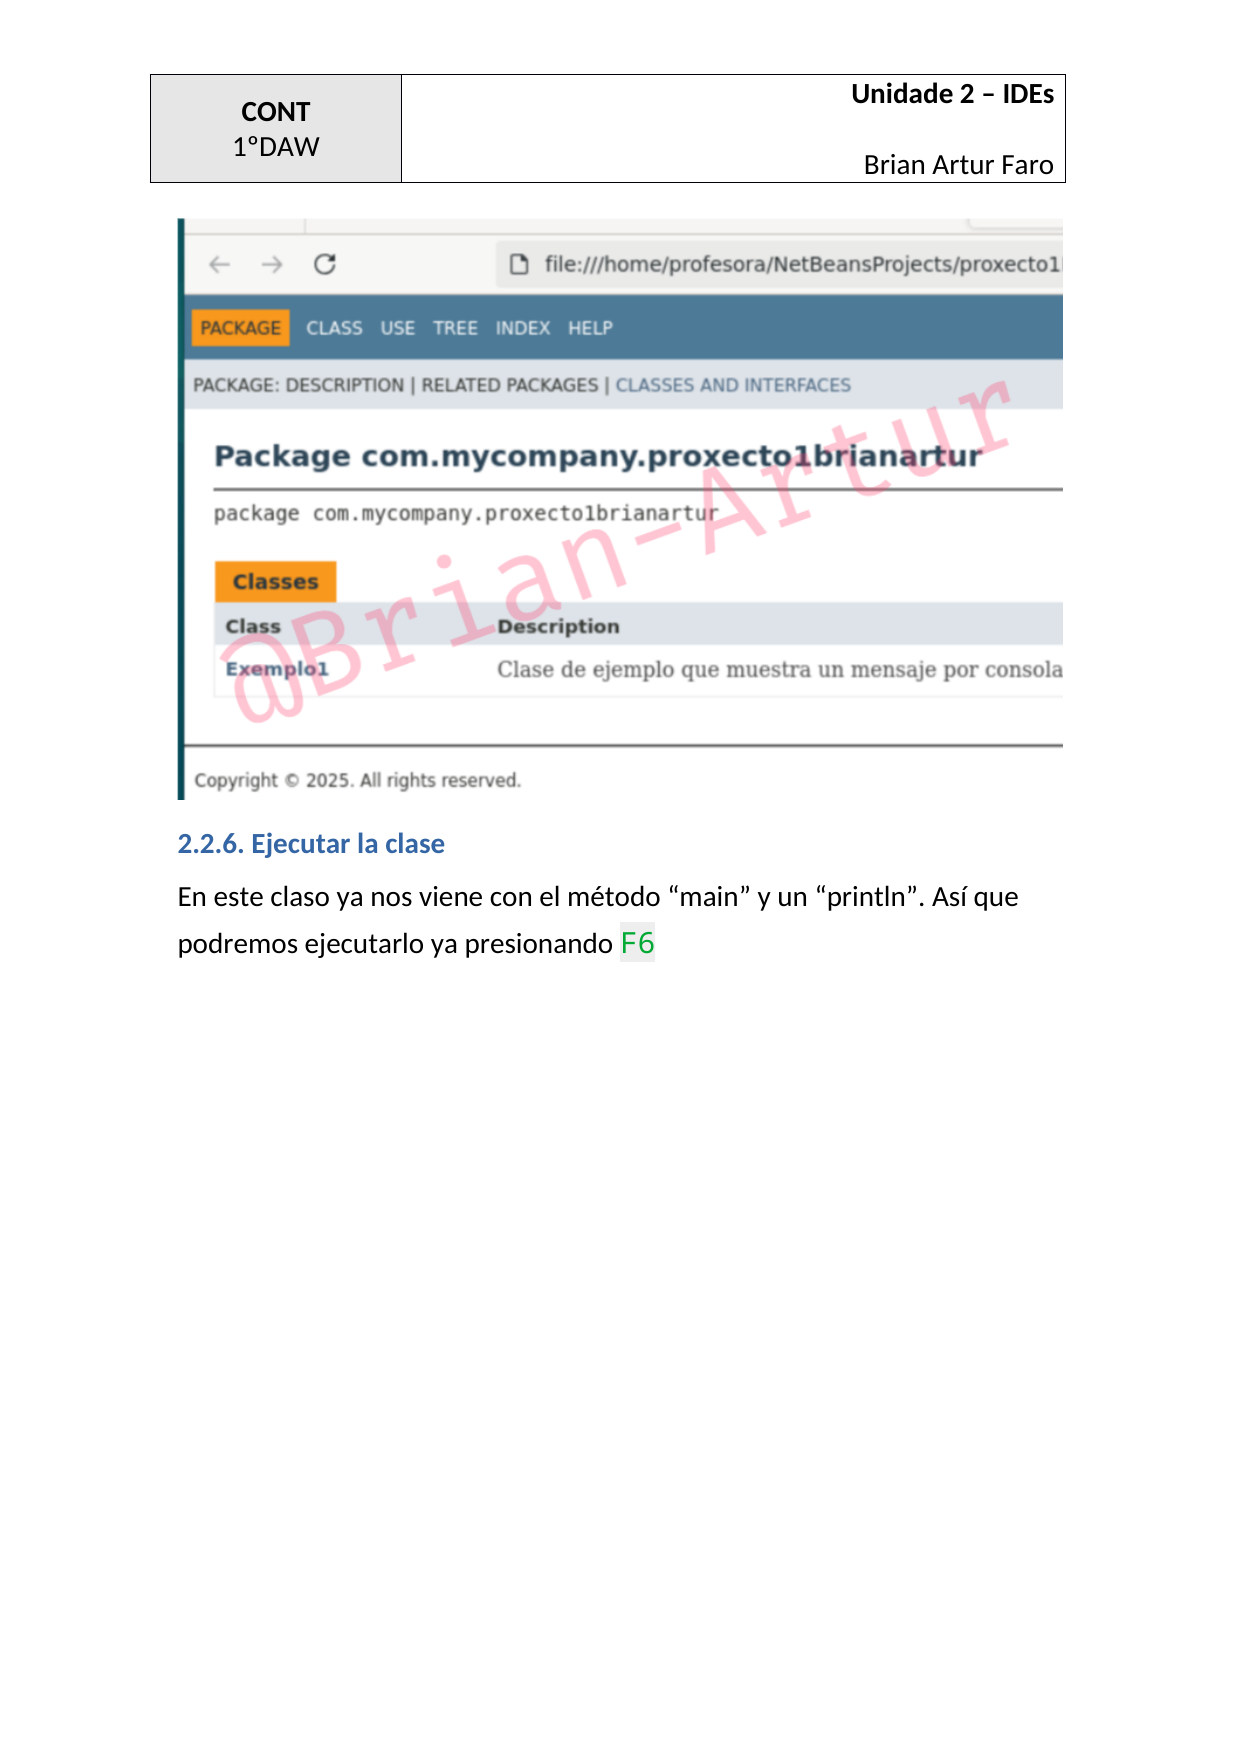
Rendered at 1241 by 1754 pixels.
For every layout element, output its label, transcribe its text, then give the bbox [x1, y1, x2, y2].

subtitle 2.2.6. Ejecutar la clase [177, 825, 1063, 861]
text En este claso ya nos viene con el método “main” y un “println”. Así que podremos ejecutarlo ya presionando F6 [177, 878, 1063, 962]
picture [177, 218, 1063, 800]
